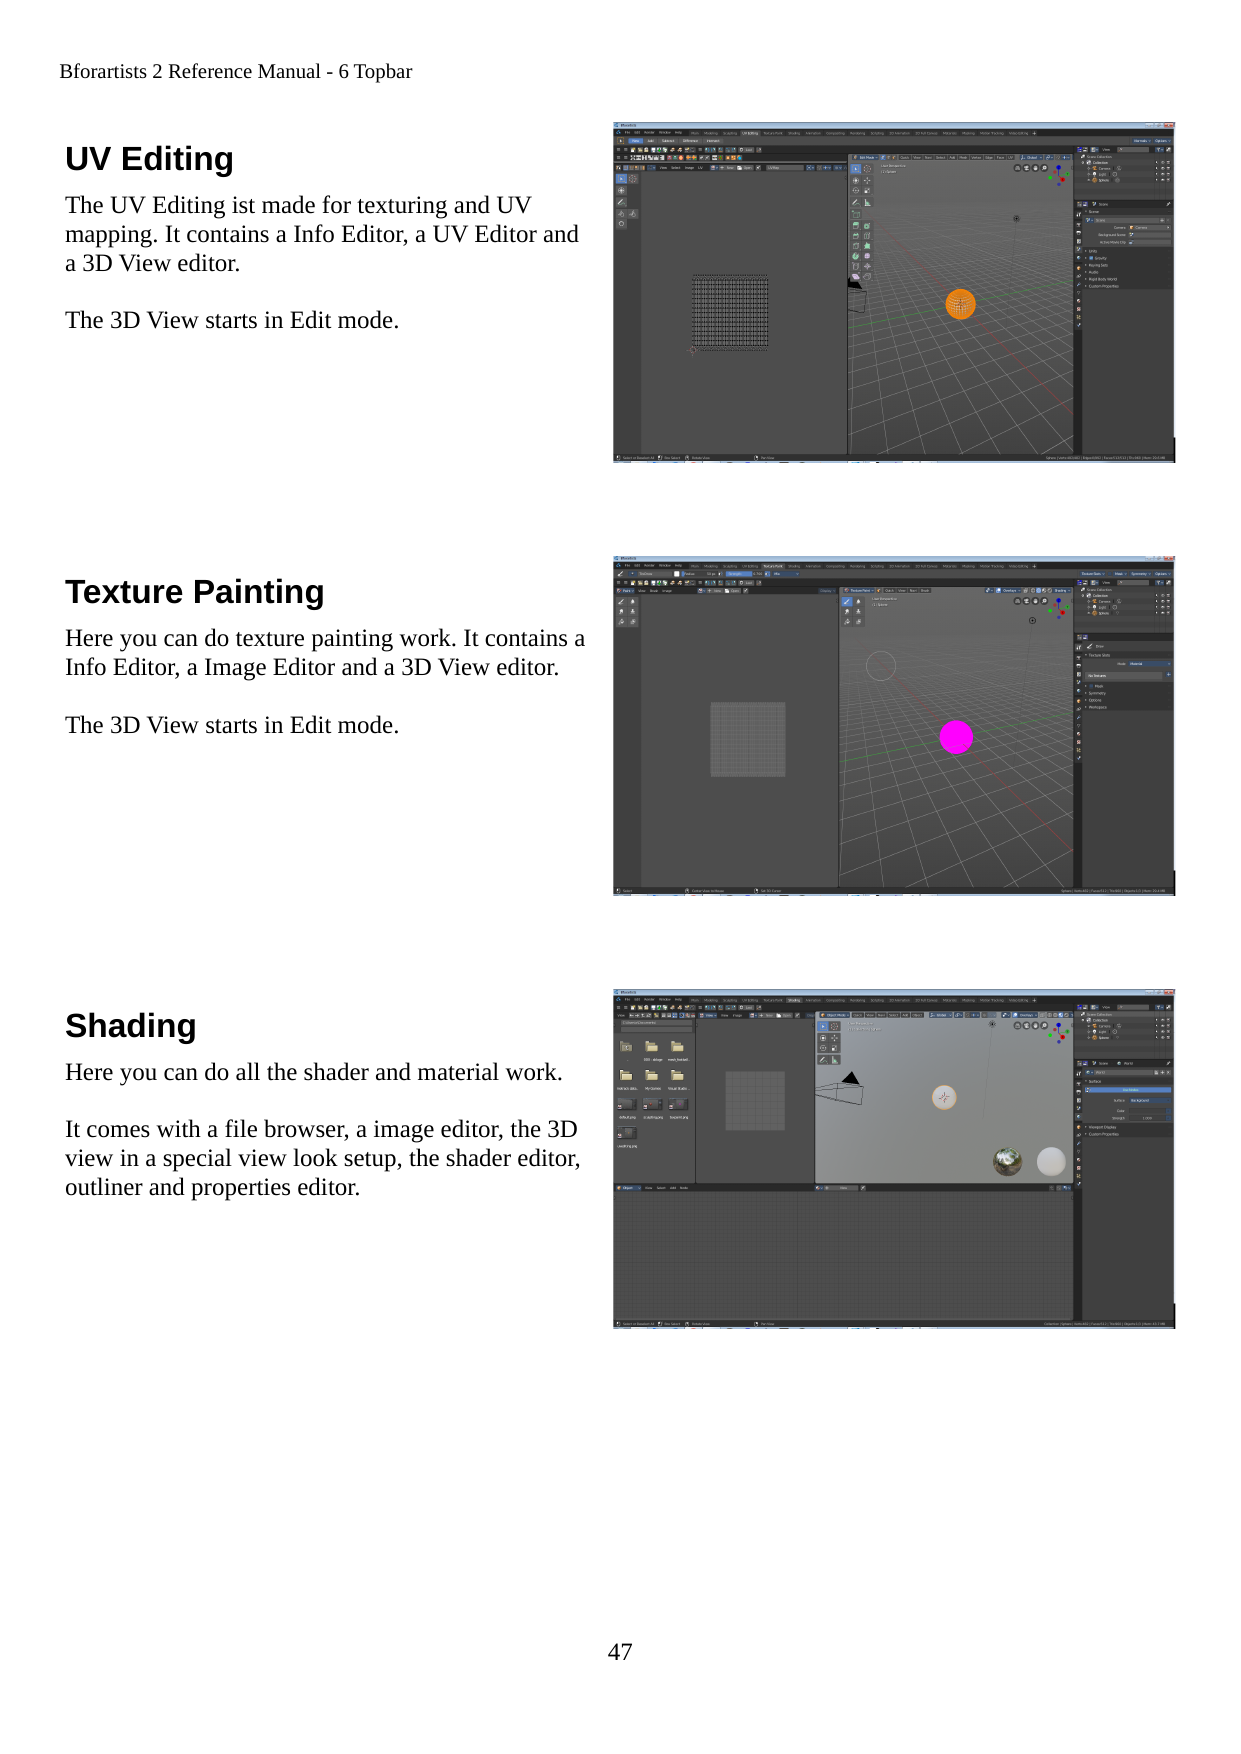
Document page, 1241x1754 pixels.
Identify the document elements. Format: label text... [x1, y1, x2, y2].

table_header [596, 979, 1181, 1383]
picture [613, 556, 1176, 896]
picture [613, 122, 1176, 463]
picture [613, 989, 1176, 1329]
table_header Shading Here you can do all the shader and material work. It comes with a file browser, a image editor, the 3D view in a special view look setup, the shader editor, outliner and properties editor. [59, 979, 596, 1383]
table_header UV Editing The UV Editing ist made for texturing and UV mapping. It contains a Info Editor, a UV Editor and a 3D View editor. The 3D View starts in Edit mode. [59, 113, 596, 517]
table_header [596, 546, 1181, 950]
table_header [596, 113, 1181, 517]
table_header Texture Painting Here you can do texture painting work. It contains a Info Editor, a Image Editor and a 3D View editor. The 3D View starts in Edit mode. [59, 546, 596, 950]
